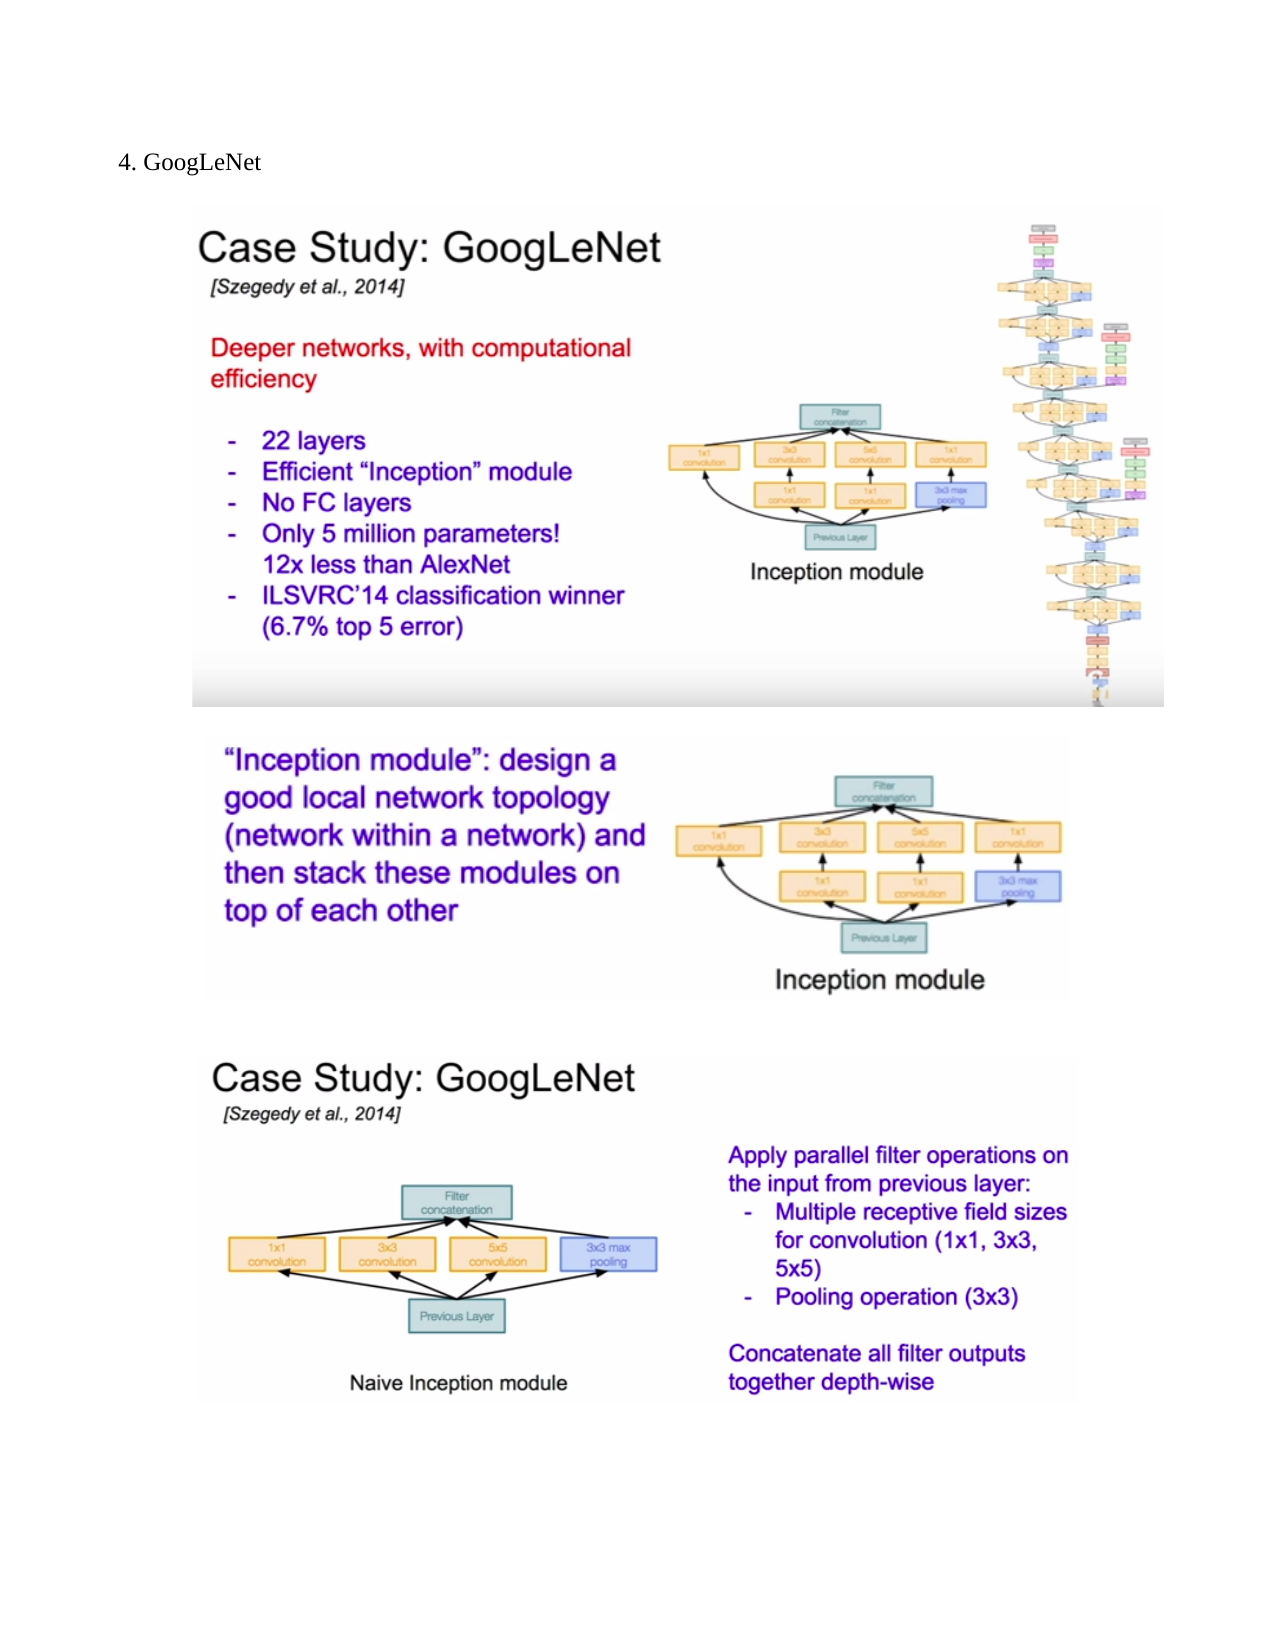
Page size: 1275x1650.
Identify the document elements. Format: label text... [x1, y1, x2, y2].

text 4. GoogLeNet [118, 147, 1157, 176]
picture [205, 735, 1070, 1000]
picture [197, 1057, 1078, 1404]
picture [192, 204, 1164, 707]
